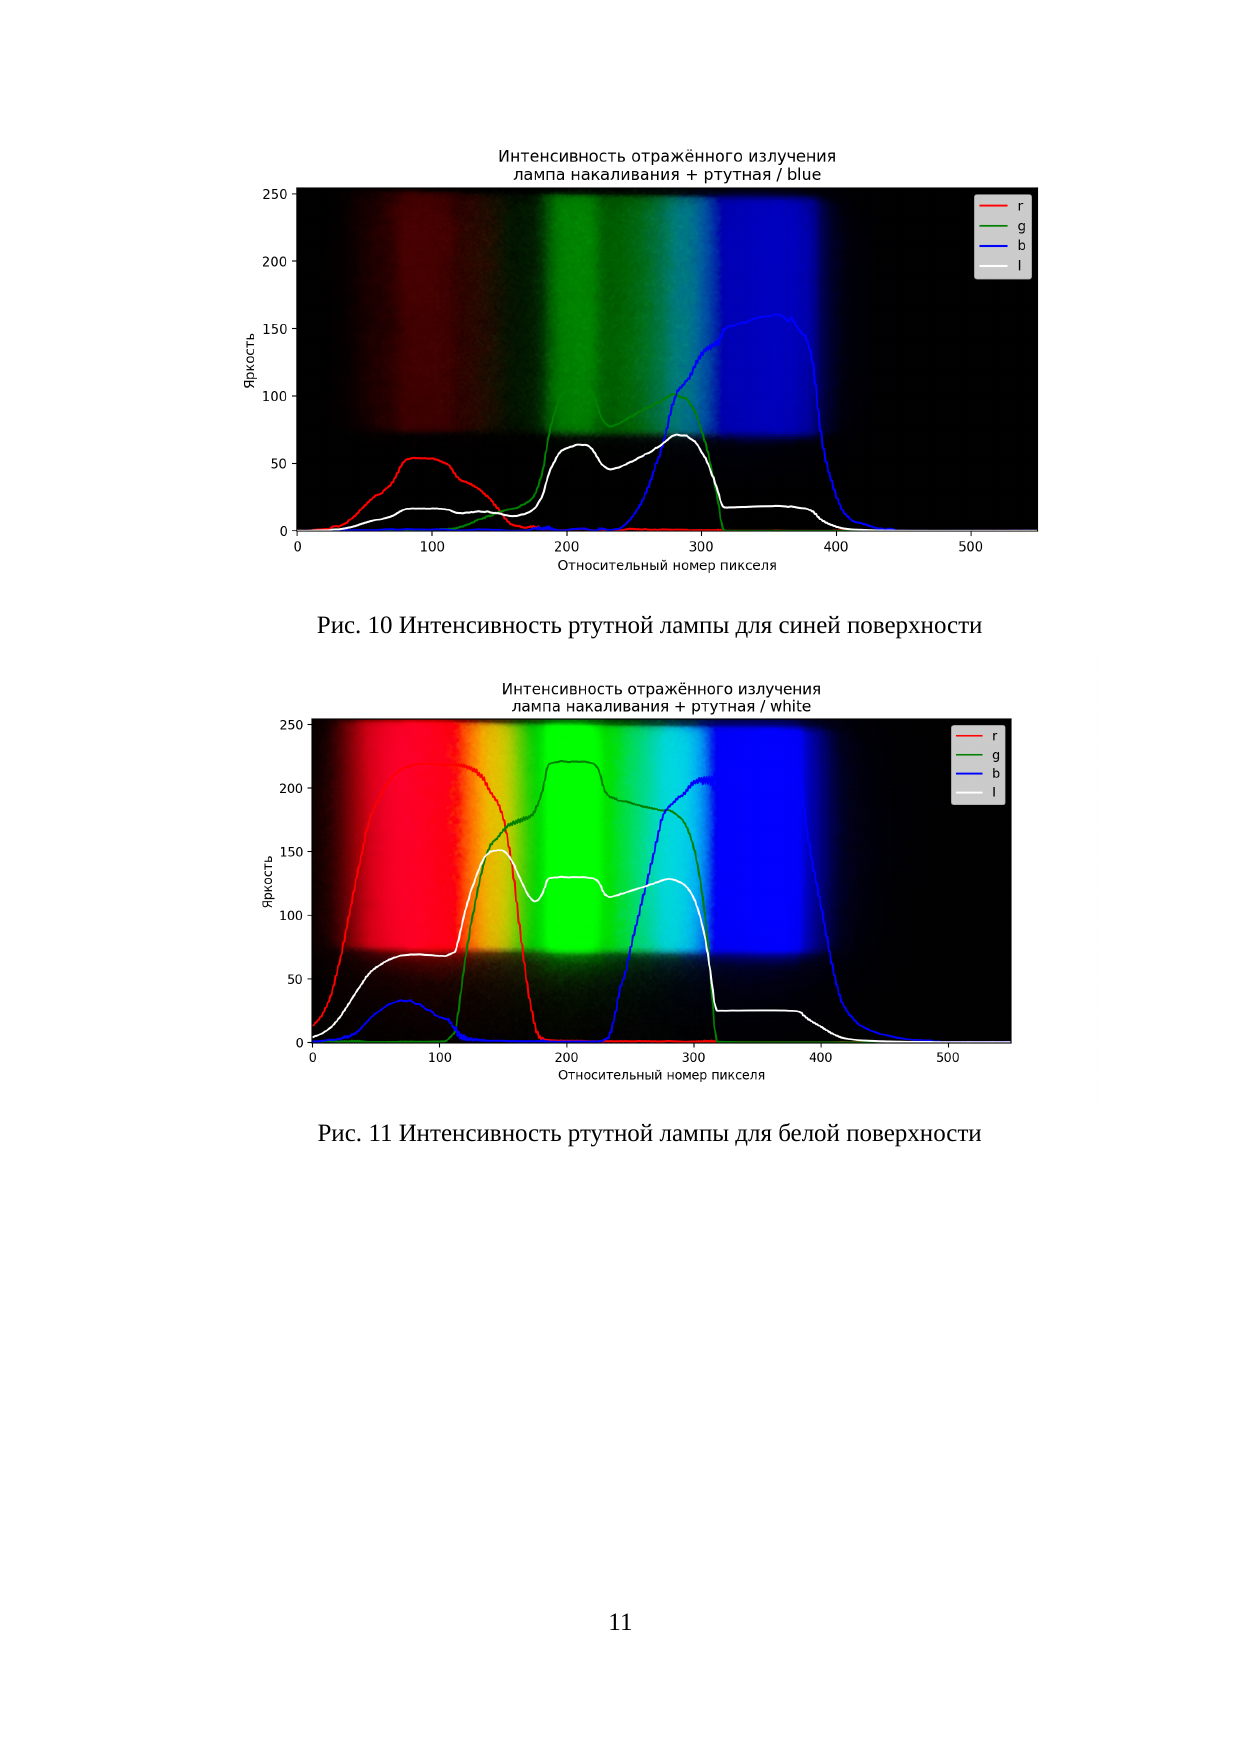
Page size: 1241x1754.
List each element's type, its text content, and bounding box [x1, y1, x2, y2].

picture [177, 118, 1133, 596]
text Рис. 10 Интенсивность ртутной лампы для синей поверхности [118, 610, 1122, 639]
picture [199, 653, 1101, 1104]
text Рис. 11 Интенсивность ртутной лампы для белой поверхности [118, 1118, 1122, 1147]
